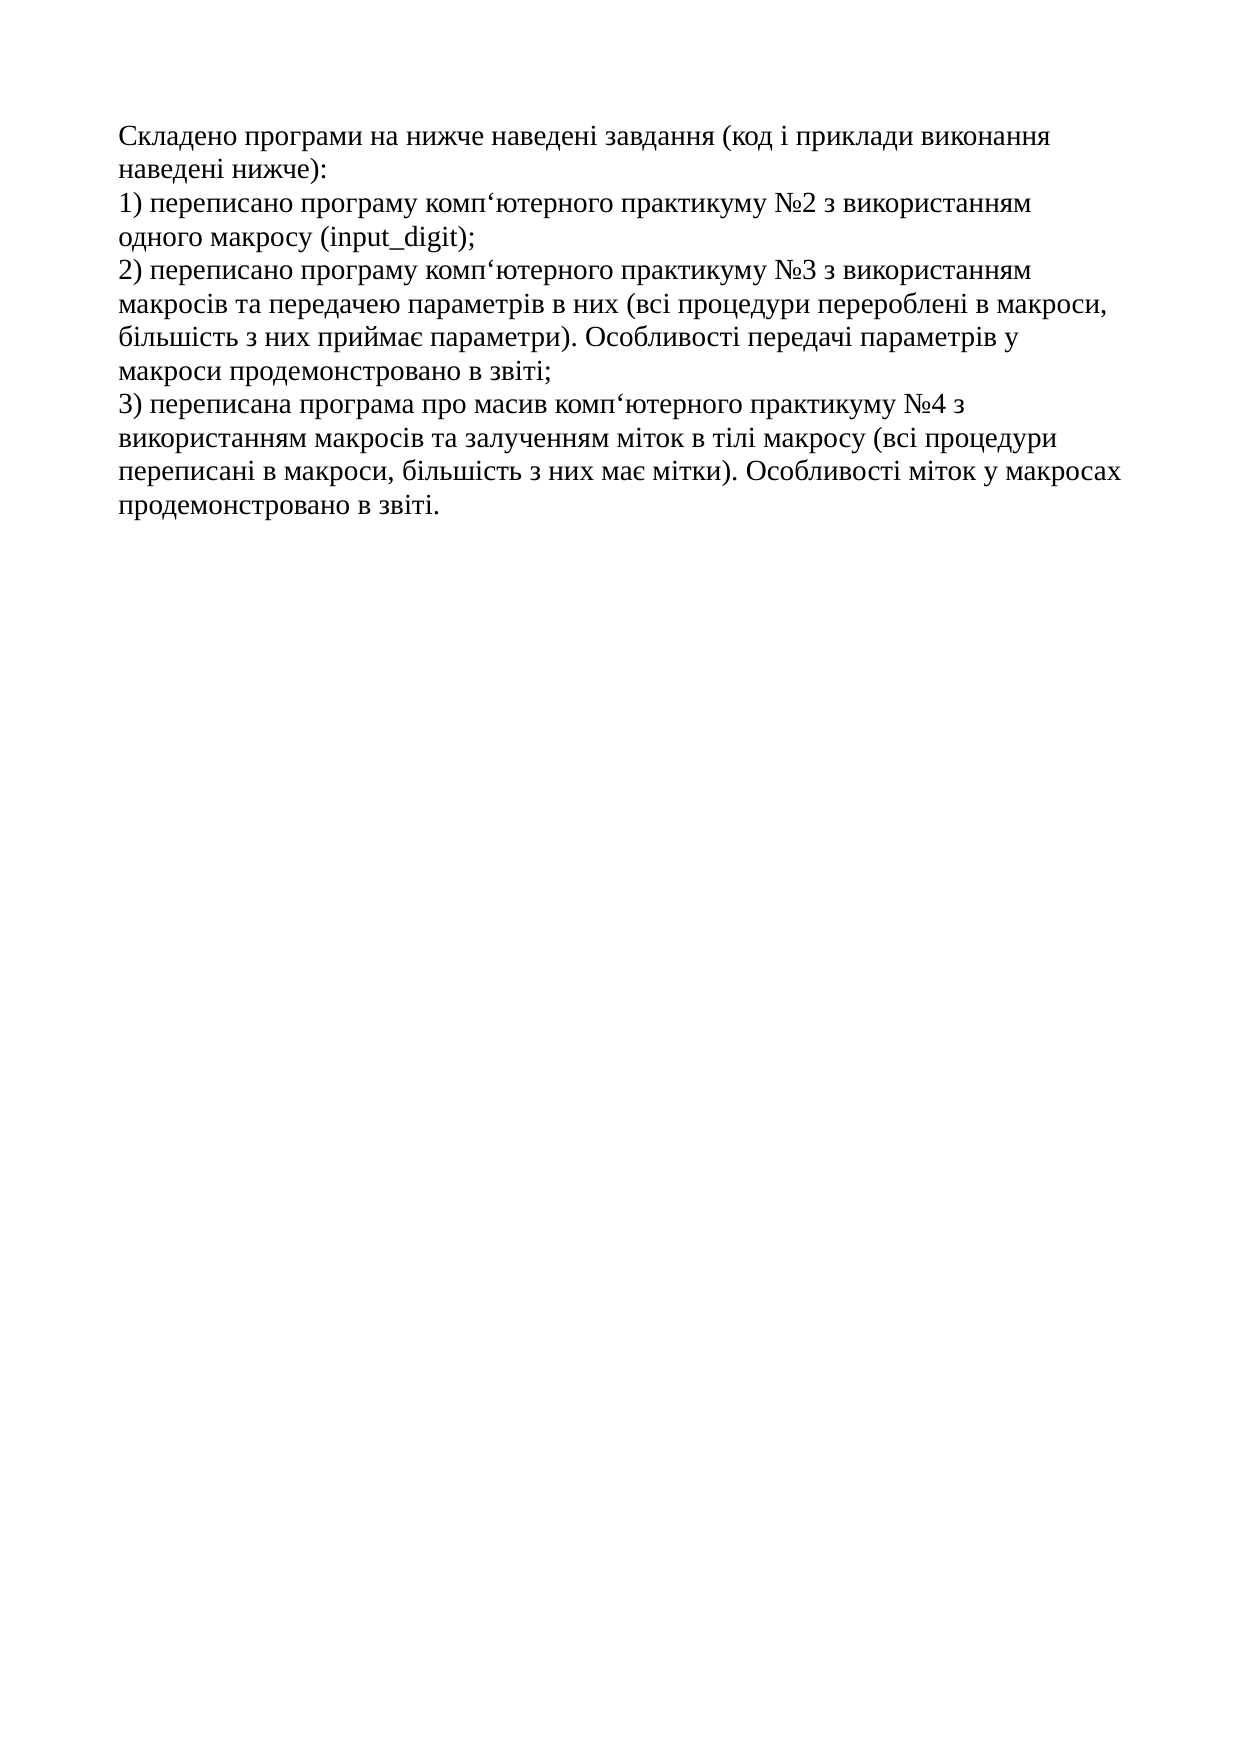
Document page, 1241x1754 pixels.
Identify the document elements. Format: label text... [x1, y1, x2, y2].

text Складено програми на нижче наведені завдання (код і приклади виконання наведені нижче): [118, 118, 1122, 185]
text 1) переписано програму комп‘ютерного практикуму №2 з використанням одного макросу (input_digit); [118, 185, 1122, 252]
text 2) переписано програму комп‘ютерного практикуму №3 з використанням макросів та передачею параметрів в них (всі процедури перероблені в макроси, більшість з них приймає параметри). Особливості передачі параметрів у макроси продемонстровано в звіті; [118, 252, 1122, 386]
text 3) переписана програма про масив комп‘ютерного практикуму №4 з використанням макросів та залученням міток в тілі макросу (всі процедури переписані в макроси, більшість з них має мітки). Особливості міток у макросах продемонстровано в звіті. [118, 386, 1122, 521]
